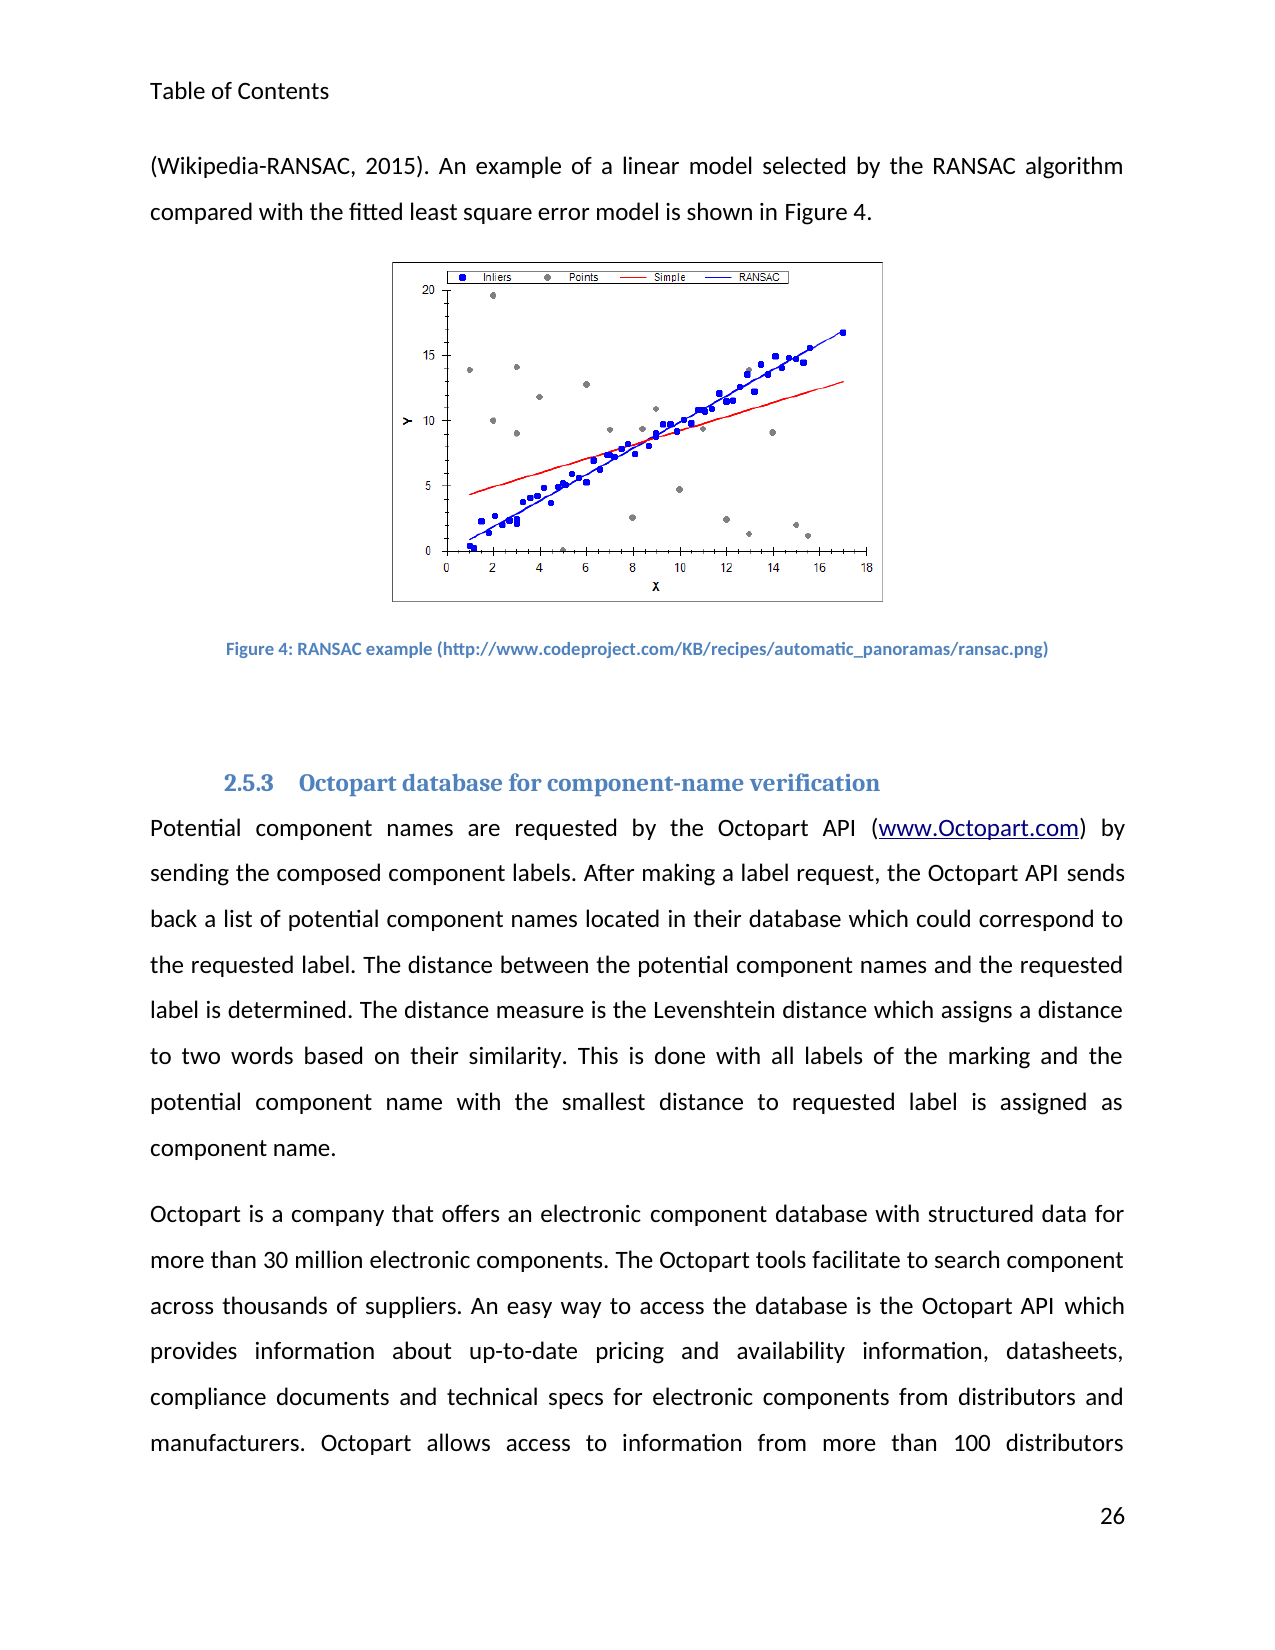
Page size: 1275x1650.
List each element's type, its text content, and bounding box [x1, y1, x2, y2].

text Octopart is a company that offers an electronic component database with structured data for more than 30 million electronic components. The Octopart tools facilitate to search component across thousands of suppliers. An easy way to access the database is the Octopart API which provides information about up-to-date pricing and availability information, datasheets, compliance documents and technical specs for electronic components from distributors and manufacturers. Octopart allows access to information from more than 100 distributors [150, 1198, 1125, 1457]
text Figure 4: RANSAC example (http://www.codeproject.com/KB/recipes/automatic_panoramas/ransac.png) [150, 637, 1125, 660]
subtitle Octopart database for component-name verification [224, 768, 1125, 797]
text Potential component names are requested by the Octopart API (www.Octopart.com) by sending the composed component labels. After making a label request, the Octopart API sends back a list of potential component names located in their database which could correspond to the requested label. The distance between the potential component names and the requested label is determined. The distance measure is the Levenshtein distance which assigns a distance to two words based on their similarity. This is done with all labels of the marking and the potential component name with the smallest distance to requested label is assigned as component name. [150, 812, 1125, 1162]
text (Wikipedia-RANSAC, 2015). An example of a linear model selected by the RANSAC algorithm compared with the fitted least square error model is shown in Figure 4. [150, 150, 1125, 226]
